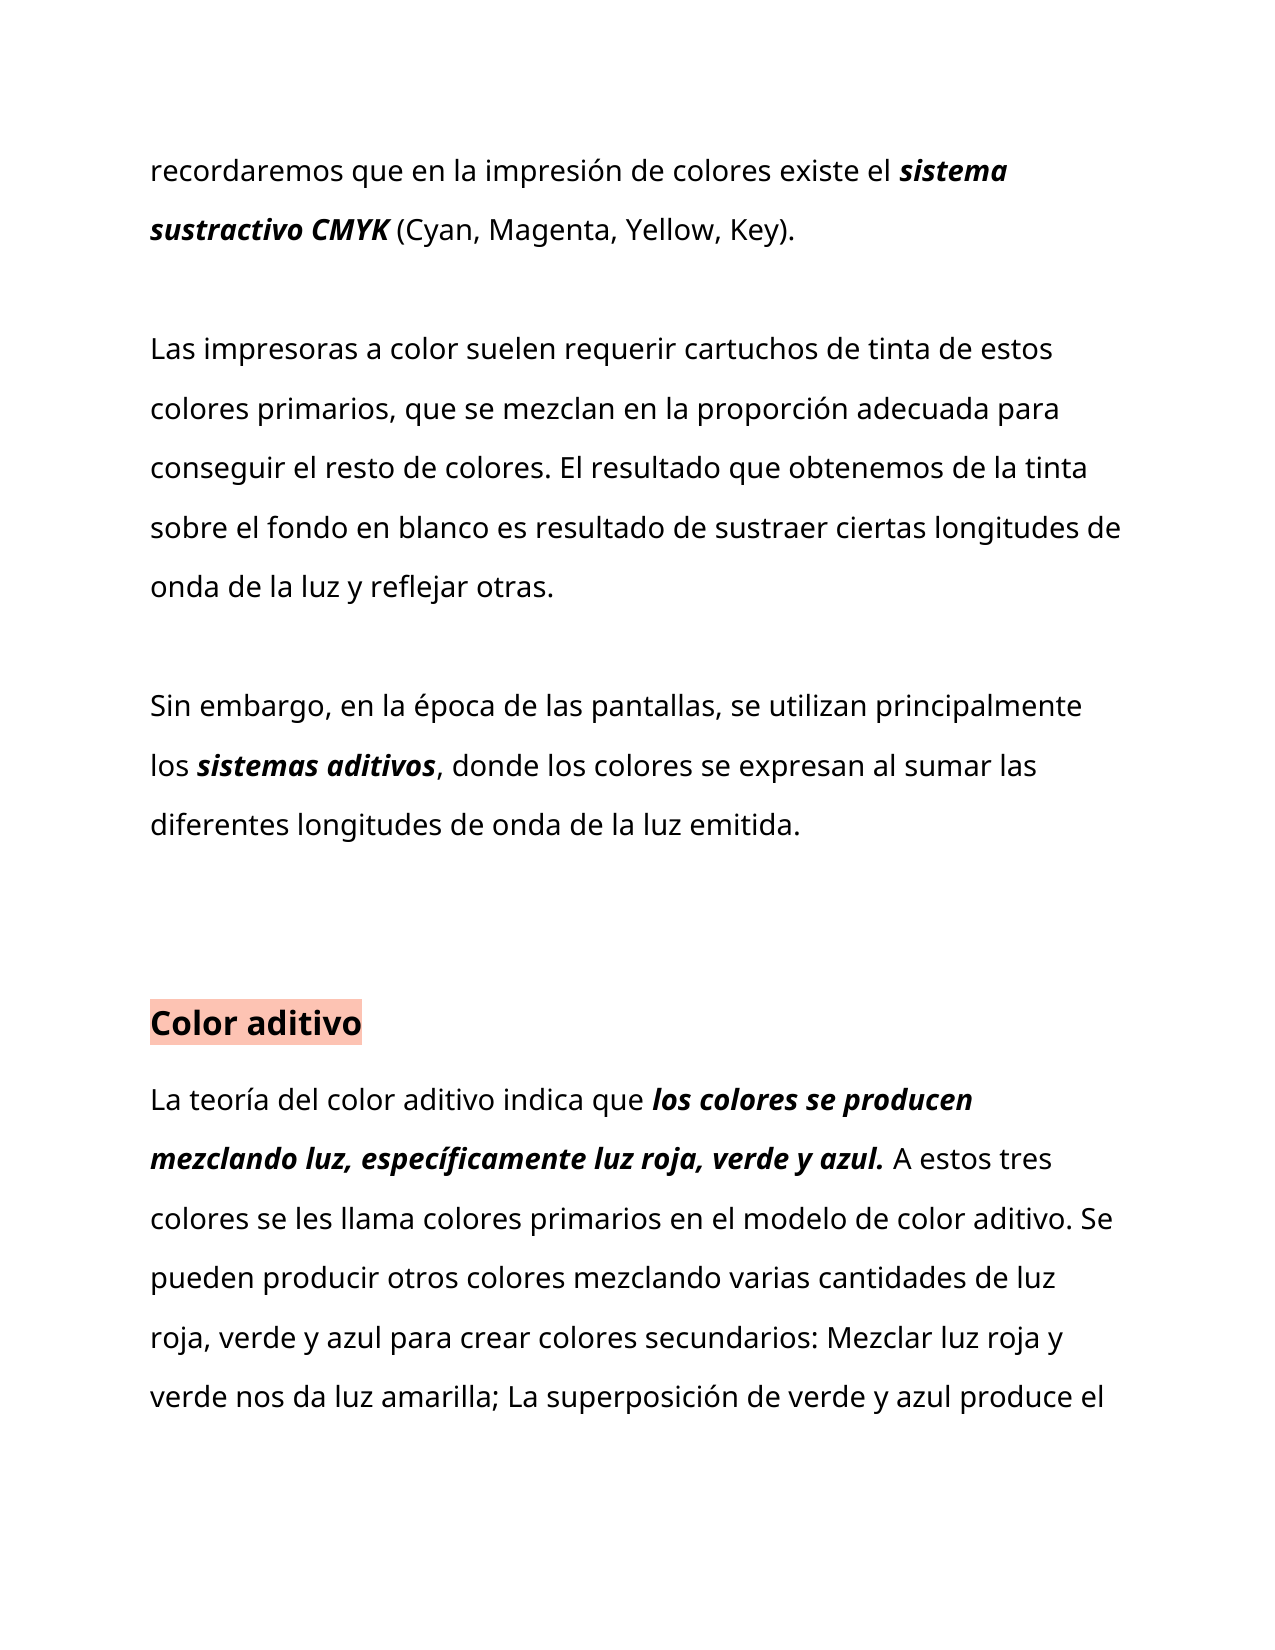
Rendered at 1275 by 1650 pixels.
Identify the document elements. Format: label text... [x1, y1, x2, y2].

text Las impresoras a color suelen requerir cartuchos de tinta de estos colores primarios, que se mezclan en la proporción adecuada para conseguir el resto de colores. El resultado que obtenemos de la tinta sobre el fondo en blanco es resultado de sustraer ciertas longitudes de onda de la luz y reflejar otras. [150, 328, 1125, 606]
text La teoría del color aditivo indica que los colores se producen mezclando luz, específicamente luz roja, verde y azul. A estos tres colores se les llama colores primarios en el modelo de color aditivo. Se pueden producir otros colores mezclando varias cantidades de luz roja, verde y azul para crear colores secundarios: Mezclar luz roja y verde nos da luz amarilla; La superposición de verde y azul produce el [150, 1079, 1125, 1416]
text Sin embargo, en la época de las pantallas, se utilizan principalmente los sistemas aditivos, donde los colores se expresan al sumar las diferentes longitudes de onda de la luz emitida. [150, 685, 1125, 844]
subtitle Color aditivo [362, 999, 1125, 1045]
text recordaremos que en la impresión de colores existe el sistema sustractivo CMYK (Cyan, Magenta, Yellow, Key). [150, 150, 1125, 249]
